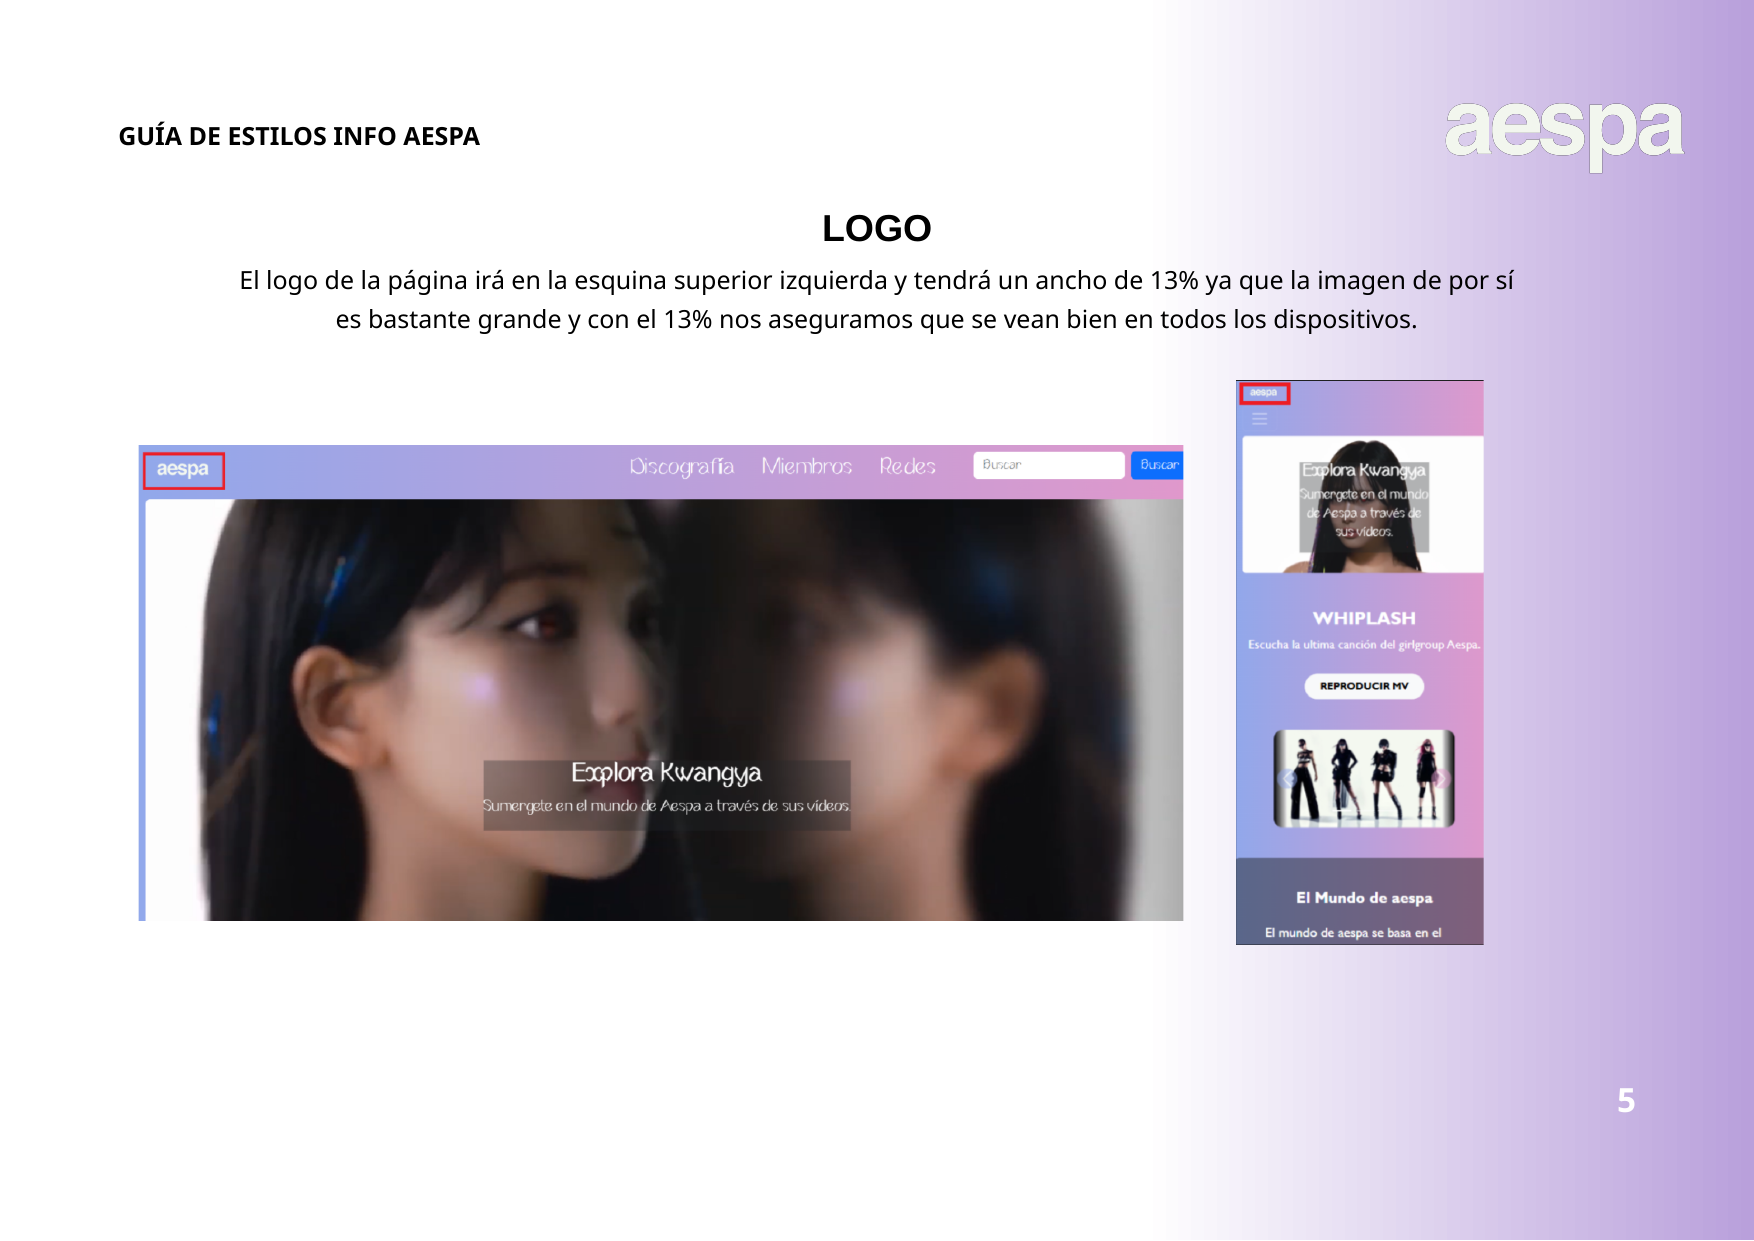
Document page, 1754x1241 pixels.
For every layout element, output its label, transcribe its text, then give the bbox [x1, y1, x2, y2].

picture [1236, 380, 1484, 945]
picture [1428, 88, 1703, 187]
picture [138, 445, 1184, 921]
text El logo de la página irá en la esquina superior izquierda y tendrá un ancho de 13% ya que la imagen de por sí es bastante grande y con el 13% nos aseguramos que se vean bien en todos los dispositivos. [118, 262, 1636, 336]
subtitle LOGO [118, 207, 1636, 250]
